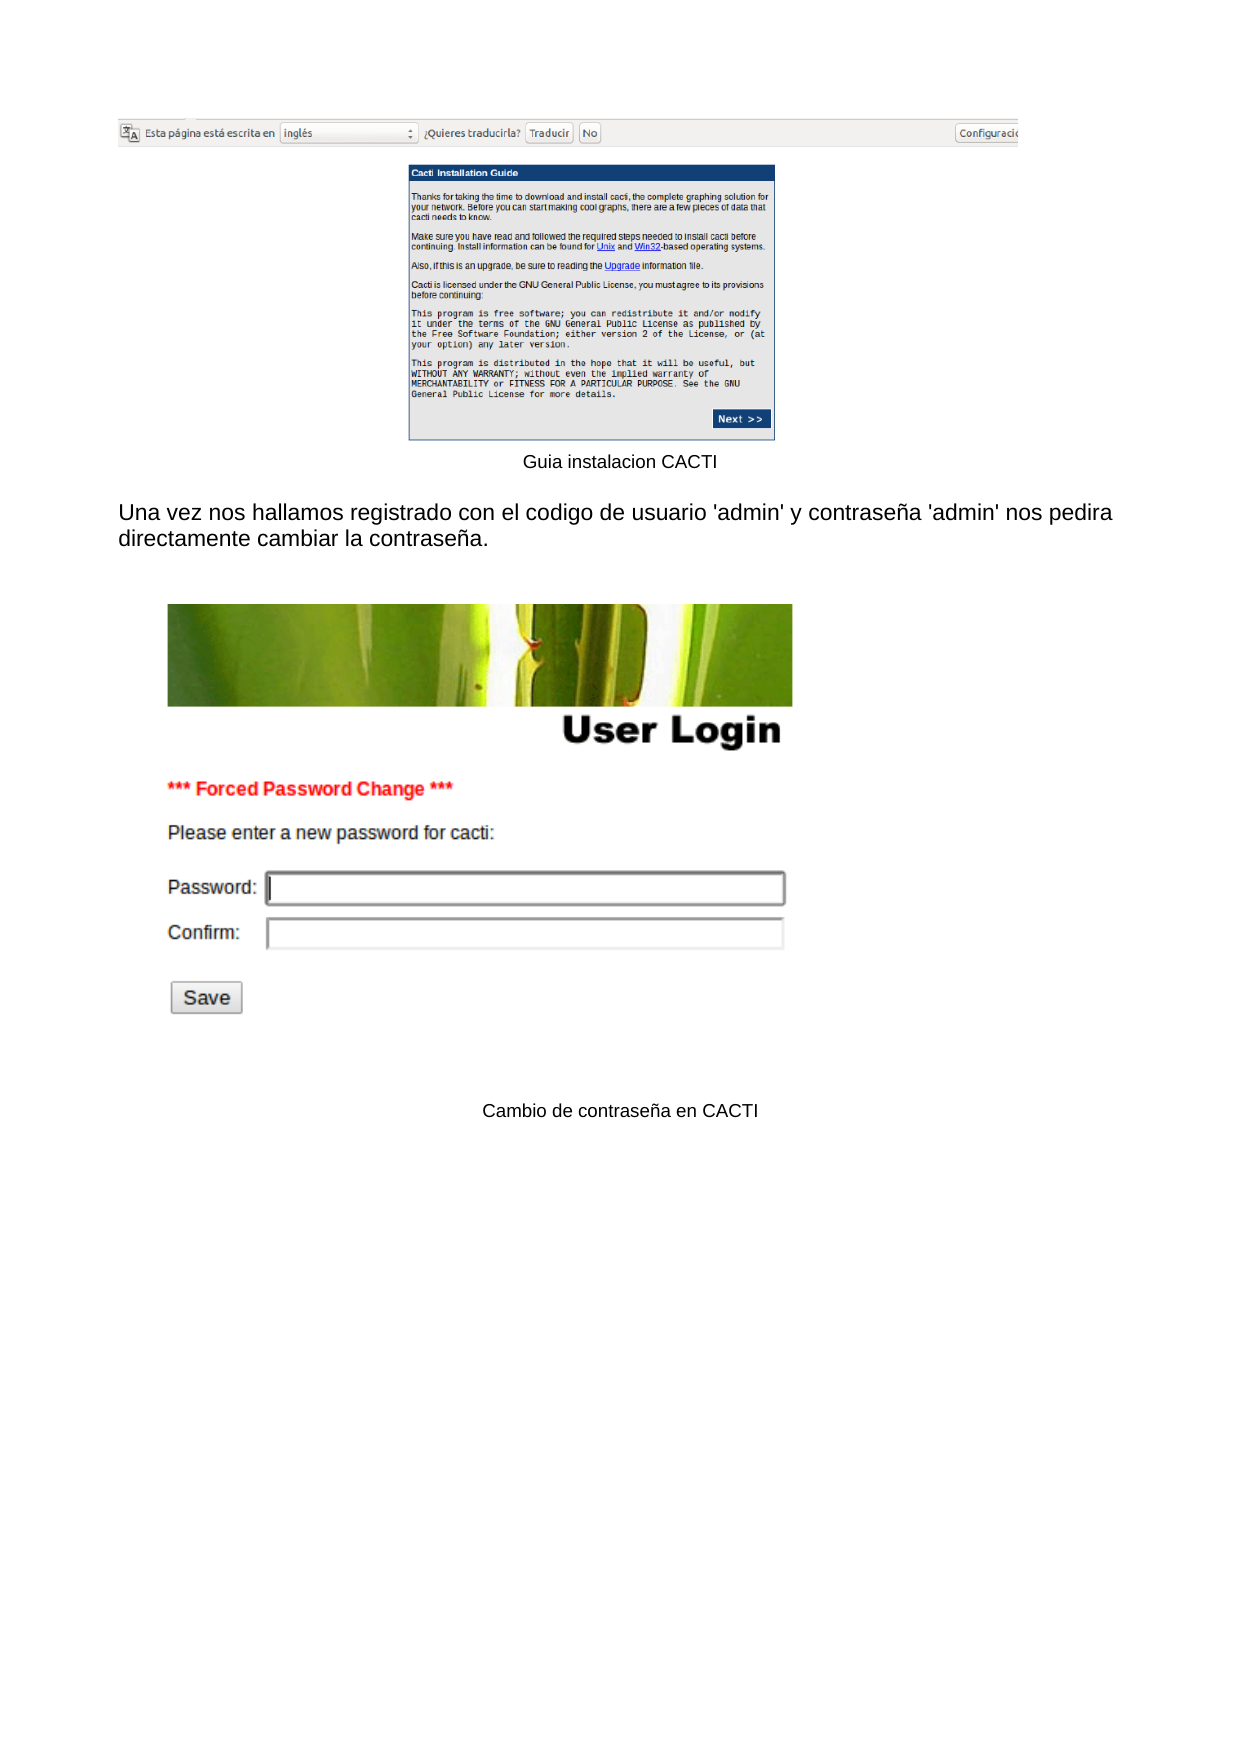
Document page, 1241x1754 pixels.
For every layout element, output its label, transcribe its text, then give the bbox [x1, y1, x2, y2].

text Guia instalacion CACTI [118, 451, 1122, 472]
text Una vez nos hallamos registrado con el codigo de usuario 'admin' y contraseña 'admin' nos pedira directamente cambiar la contraseña. [118, 499, 1122, 552]
text Cambio de contraseña en CACTI [118, 1099, 1122, 1121]
